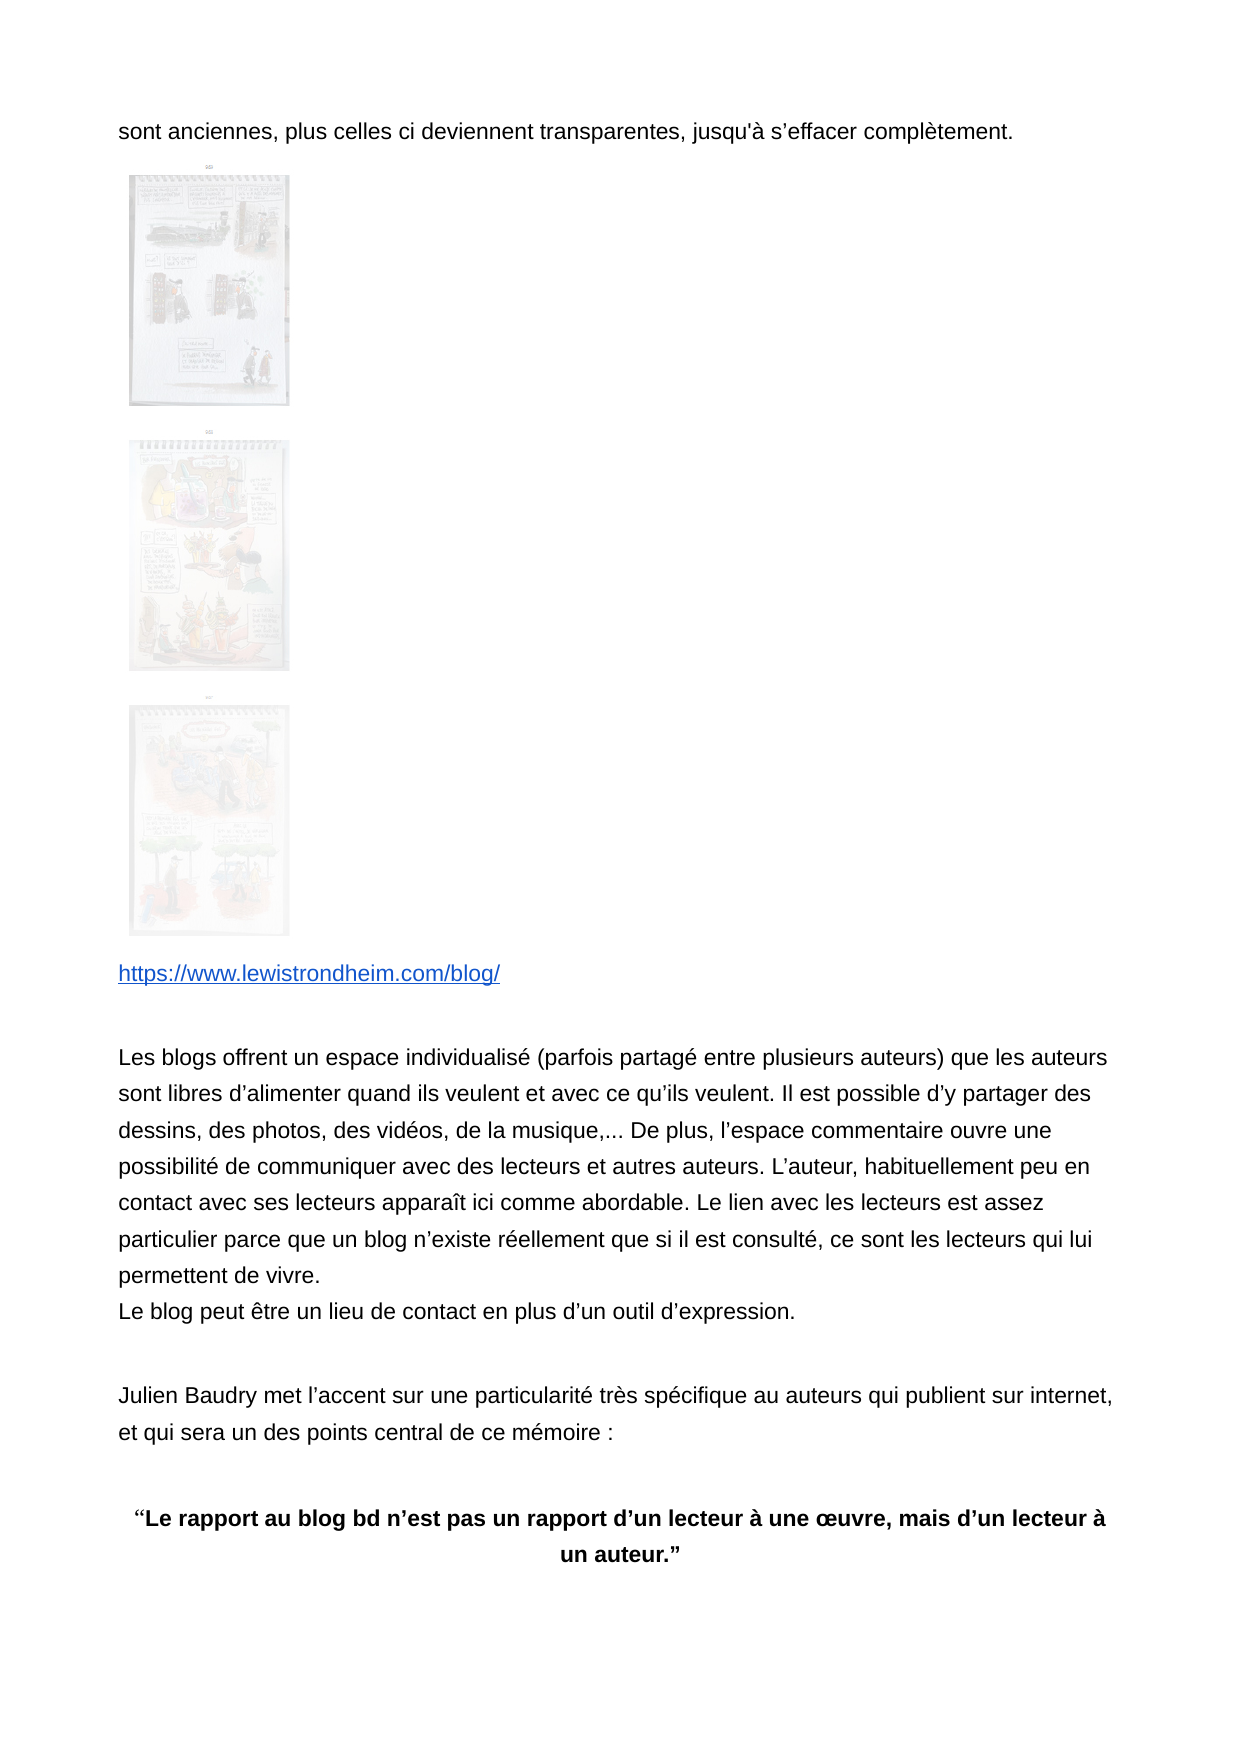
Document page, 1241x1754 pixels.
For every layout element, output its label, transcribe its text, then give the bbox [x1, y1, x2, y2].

text “Le rapport au blog bd n’est pas un rapport d’un lecteur à une œuvre, mais d’un lecteur à un auteur.” [118, 1503, 1122, 1568]
picture [118, 155, 297, 949]
text sont anciennes, plus celles ci deviennent transparentes, jusqu'à s’effacer complètement. [118, 118, 1122, 949]
text https://www.lewistrondheim.com/blog/ [118, 960, 1122, 986]
text Les blogs offrent un espace individualisé (parfois partagé entre plusieurs auteurs) que les auteurs sont libres d’alimenter quand ils veulent et avec ce qu’ils veulent. Il est possible d’y partager des dessins, des photos, des vidéos, de la musique,... De plus, l’espace commentaire ouvre une possibilité de communiquer avec des lecteurs et autres auteurs. L’auteur, habituellement peu en contact avec ses lecteurs apparaît ici comme abordable. Le lien avec les lecteurs est assez particulier parce que un blog n’existe réellement que si il est consulté, ce sont les lecteurs qui lui permettent de vivre. [118, 1044, 1122, 1288]
text Le blog peut être un lieu de contact en plus d’un outil d’expression. [118, 1298, 1122, 1325]
text Julien Baudry met l’accent sur une particularité très spécifique au auteurs qui publient sur internet, et qui sera un des points central de ce mémoire : [118, 1382, 1122, 1445]
